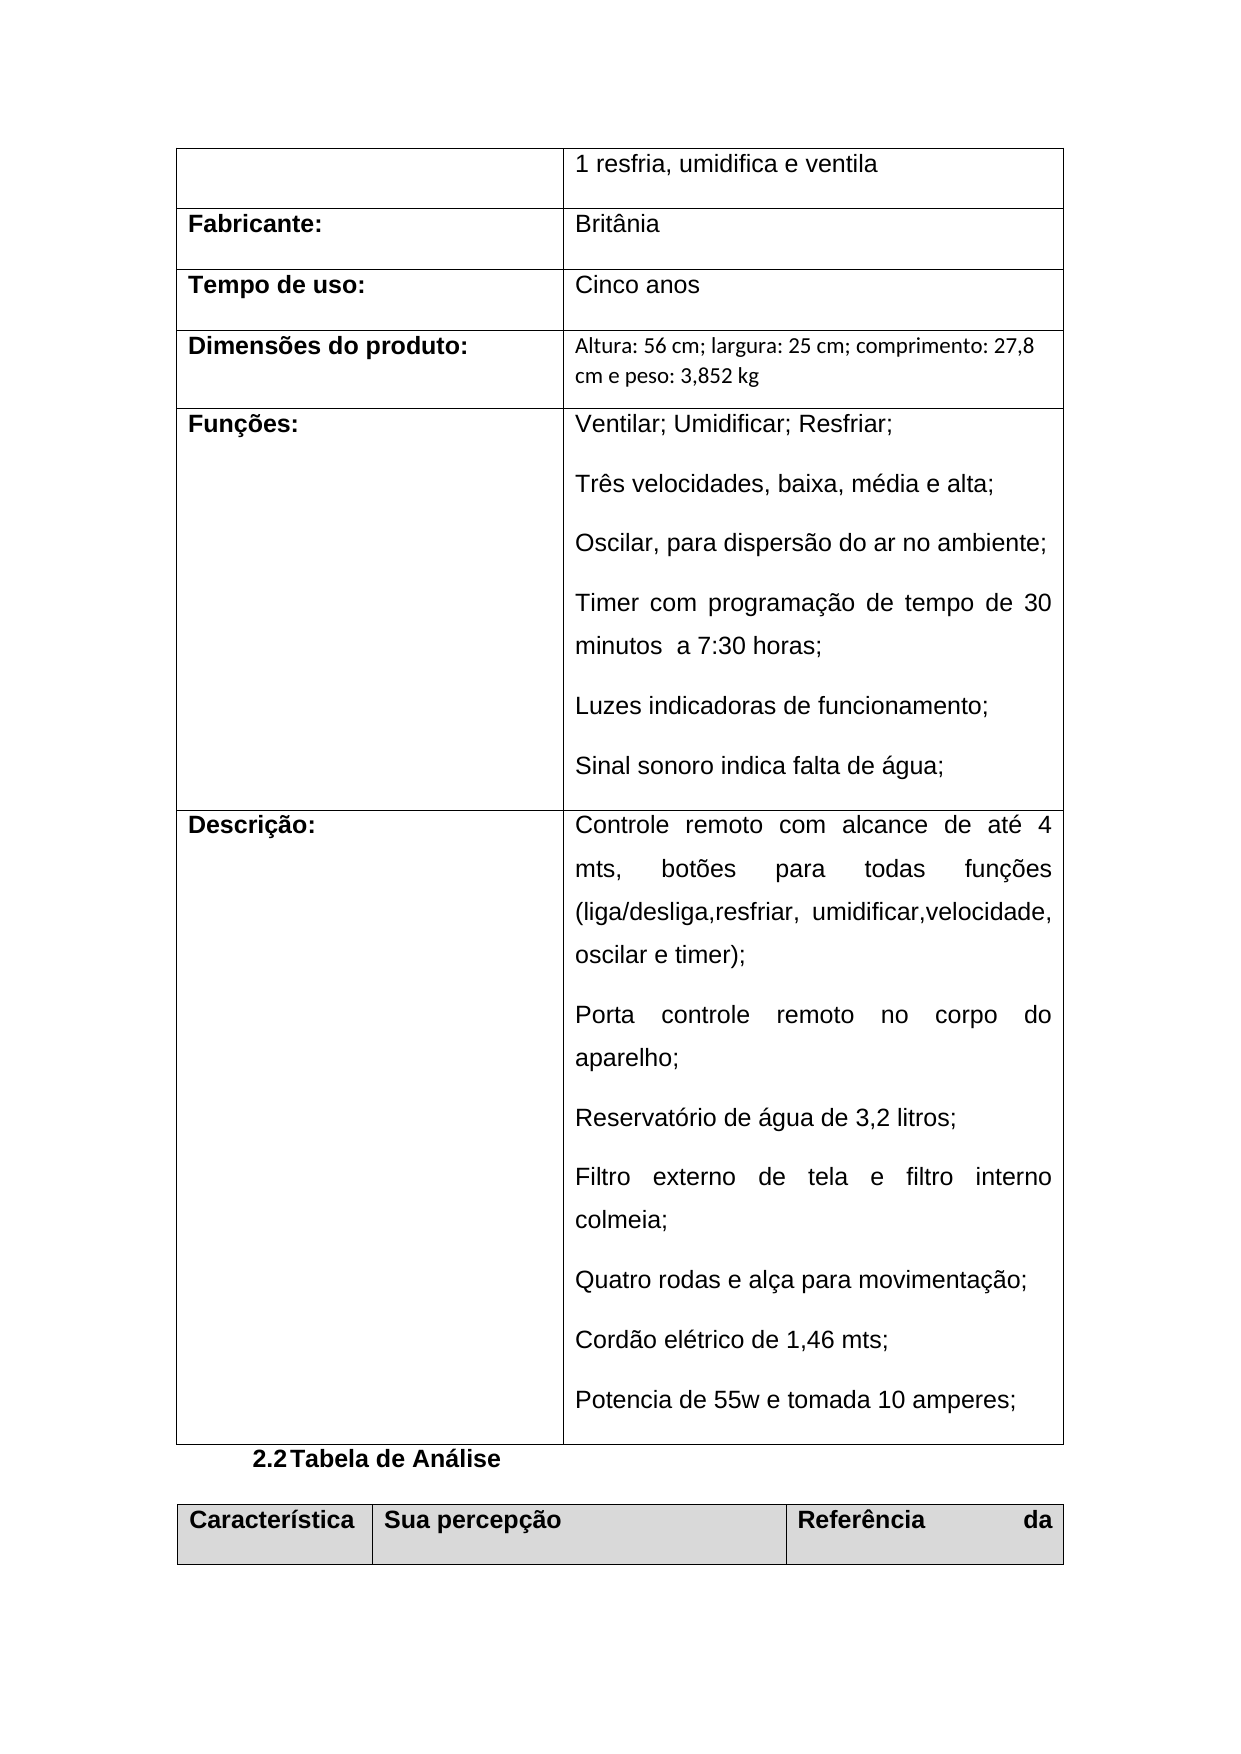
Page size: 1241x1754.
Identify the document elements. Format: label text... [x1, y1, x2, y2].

table_header Sua percepção [373, 1505, 786, 1564]
table_header [177, 149, 563, 208]
subtitle Tabela de Análise [252, 1445, 1063, 1473]
table_cell Britânia [564, 209, 1063, 269]
table_cell Controle remoto com alcance de até 4 mts, botões para todas funções (liga/desliga,resfriar, umidificar,velocidade, oscilar e timer); Porta controle remoto no corpo do aparelho; Reservatório de água de 3,2 litros; Filtro externo de tela e filtro interno colmeia; Quatro rodas e alça para movimentação; Cordão elétrico de 1,46 mts; Potencia de 55w e tomada 10 amperes; [564, 811, 1063, 1443]
table_cell Fabricante: [177, 209, 563, 269]
table_cell Cinco anos [564, 270, 1063, 330]
table_cell Dimensões do produto: [177, 331, 563, 408]
table_cell Altura: 56 cm; largura: 25 cm; comprimento: 27,8 cm e peso: 3,852 kg [564, 331, 1063, 408]
table_cell Descrição: [177, 811, 563, 1443]
table_header Característica [178, 1505, 372, 1564]
table_header Referência da [787, 1505, 1063, 1564]
table_header 1 resfria, umidifica e ventila [564, 149, 1063, 208]
table_cell Tempo de uso: [177, 270, 563, 330]
table_cell Funções: [177, 409, 563, 809]
table_cell Ventilar; Umidificar; Resfriar; Três velocidades, baixa, média e alta; Oscilar, para dispersão do ar no ambiente; Timer com programação de tempo de 30 minutos a 7:30 horas; Luzes indicadoras de funcionamento; Sinal sonoro indica falta de água; [564, 409, 1063, 809]
